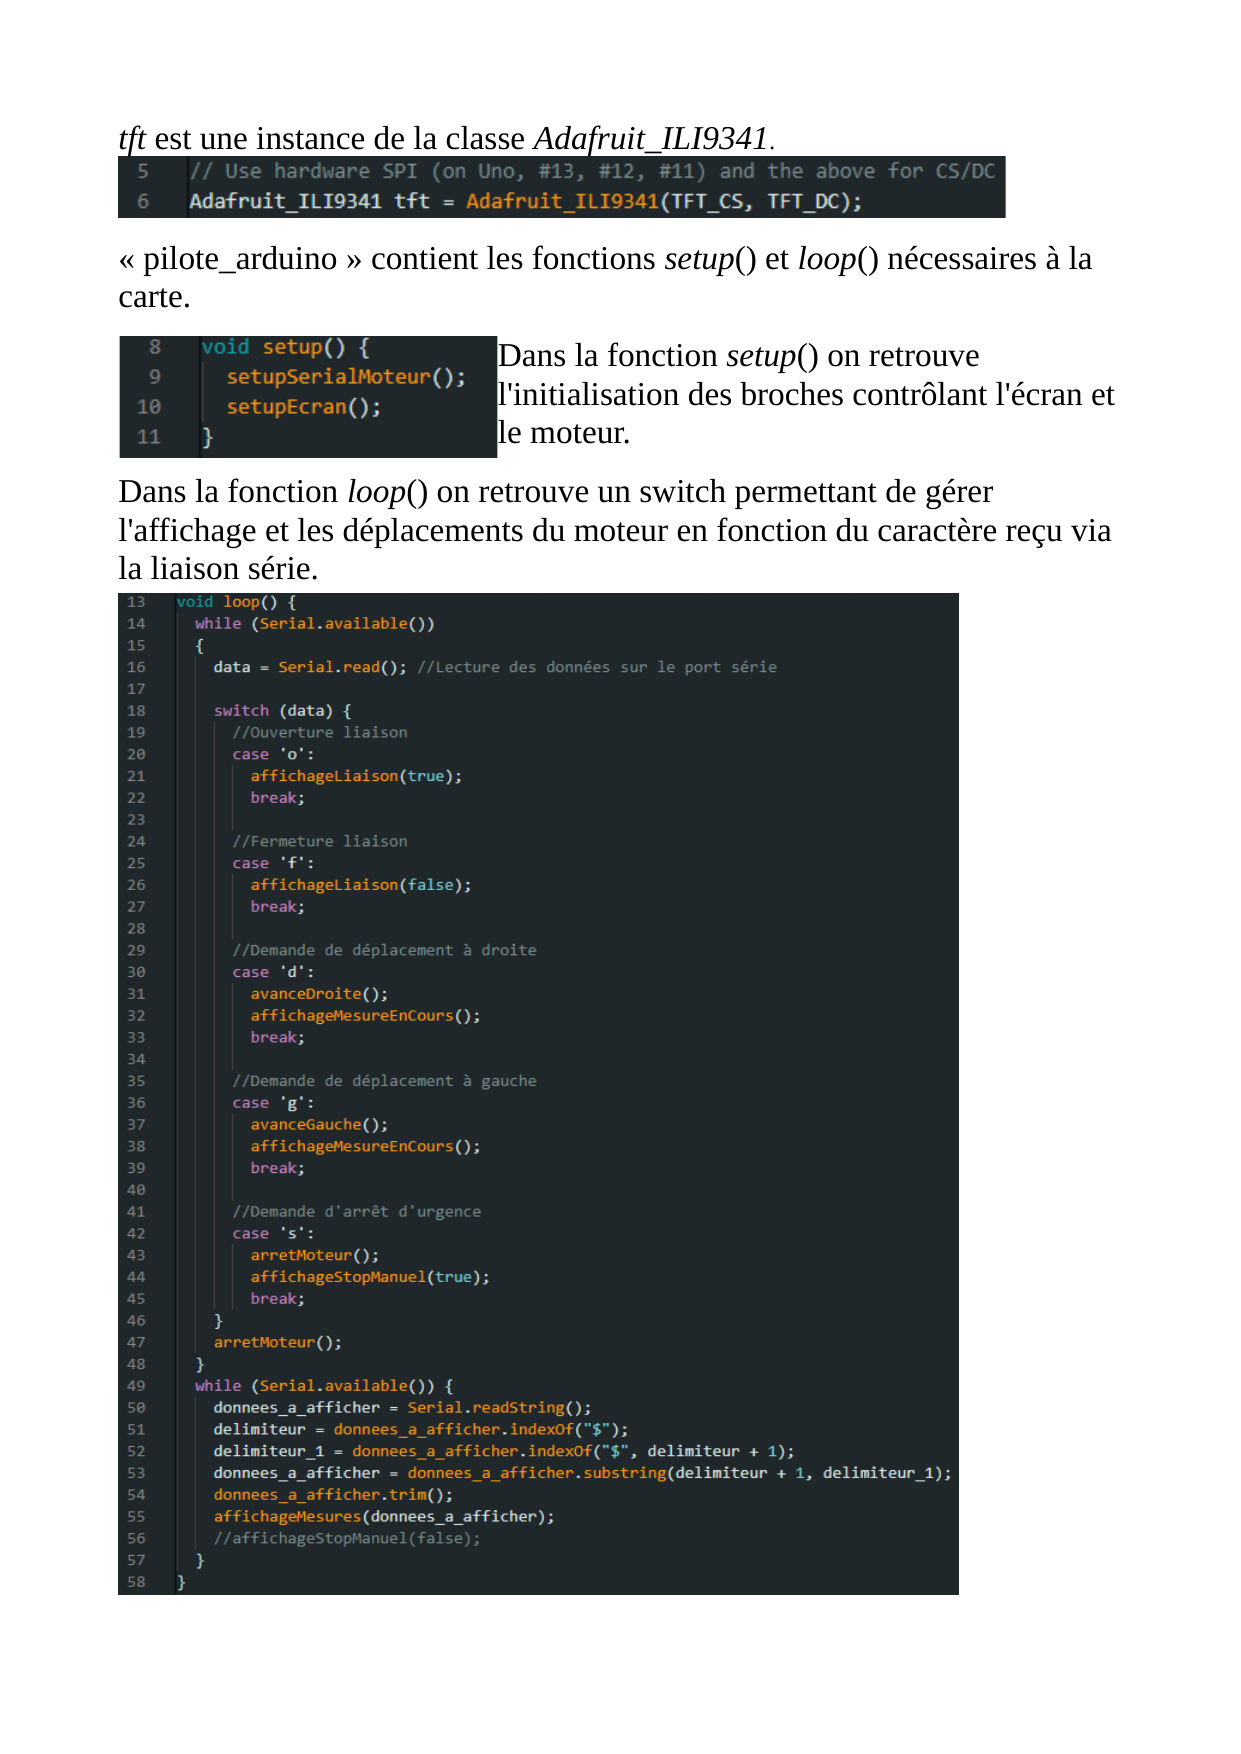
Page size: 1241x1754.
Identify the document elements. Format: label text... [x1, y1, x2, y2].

picture [118, 156, 1006, 218]
picture [118, 593, 959, 1595]
text « pilote_arduino » contient les fonctions setup() et loop() nécessaires à la carte. [118, 238, 1122, 315]
picture [119, 336, 498, 458]
text Dans la fonction loop() on retrouve un switch permettant de gérer l'affichage et les déplacements du moteur en fonction du caractère reçu via la liaison série. [118, 472, 1122, 1594]
text tft est une instance de la classe Adafruit_ILI9341. [118, 118, 1122, 217]
text Dans la fonction setup() on retrouve l'initialisation des broches contrôlant l'écran et le moteur. [498, 336, 1122, 451]
